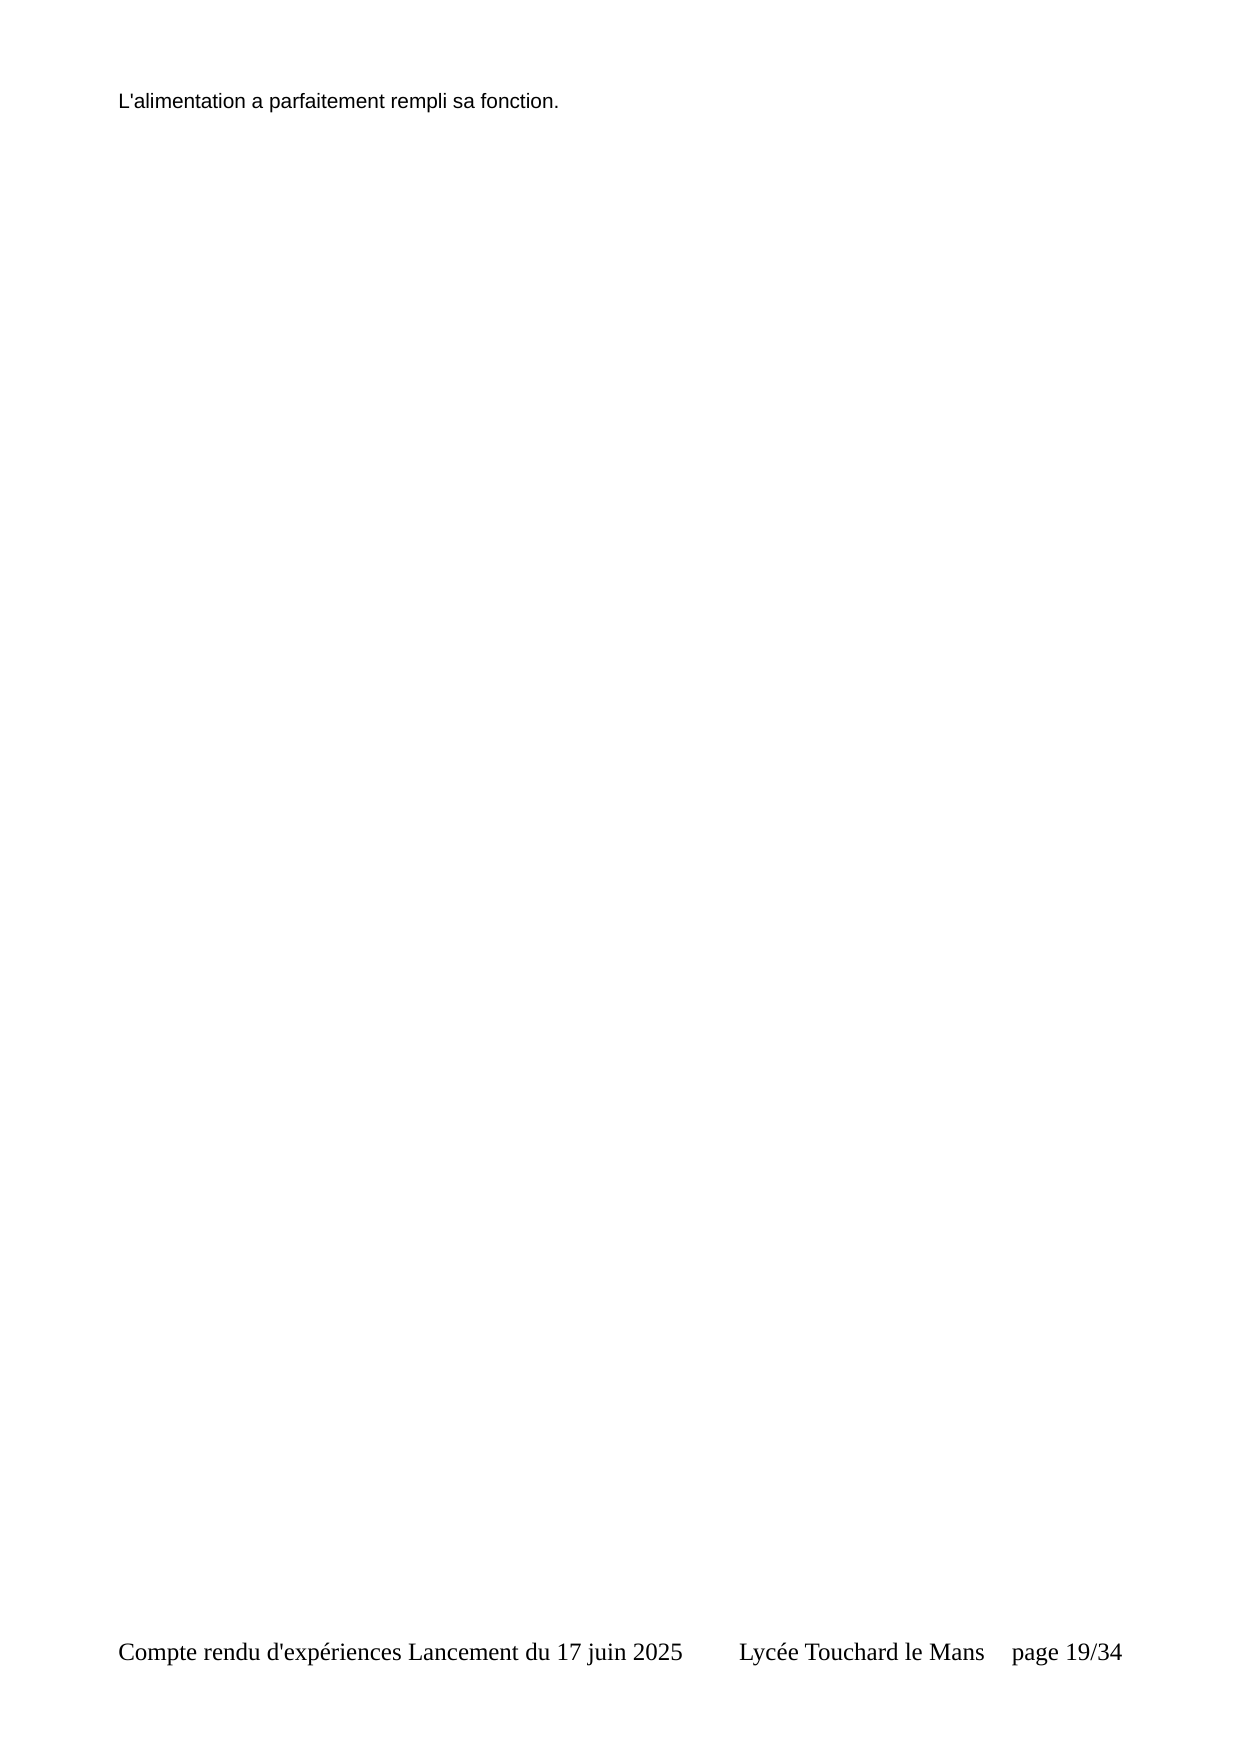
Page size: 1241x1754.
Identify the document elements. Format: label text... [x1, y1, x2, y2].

text L'alimentation a parfaitement rempli sa fonction. [118, 88, 1122, 112]
